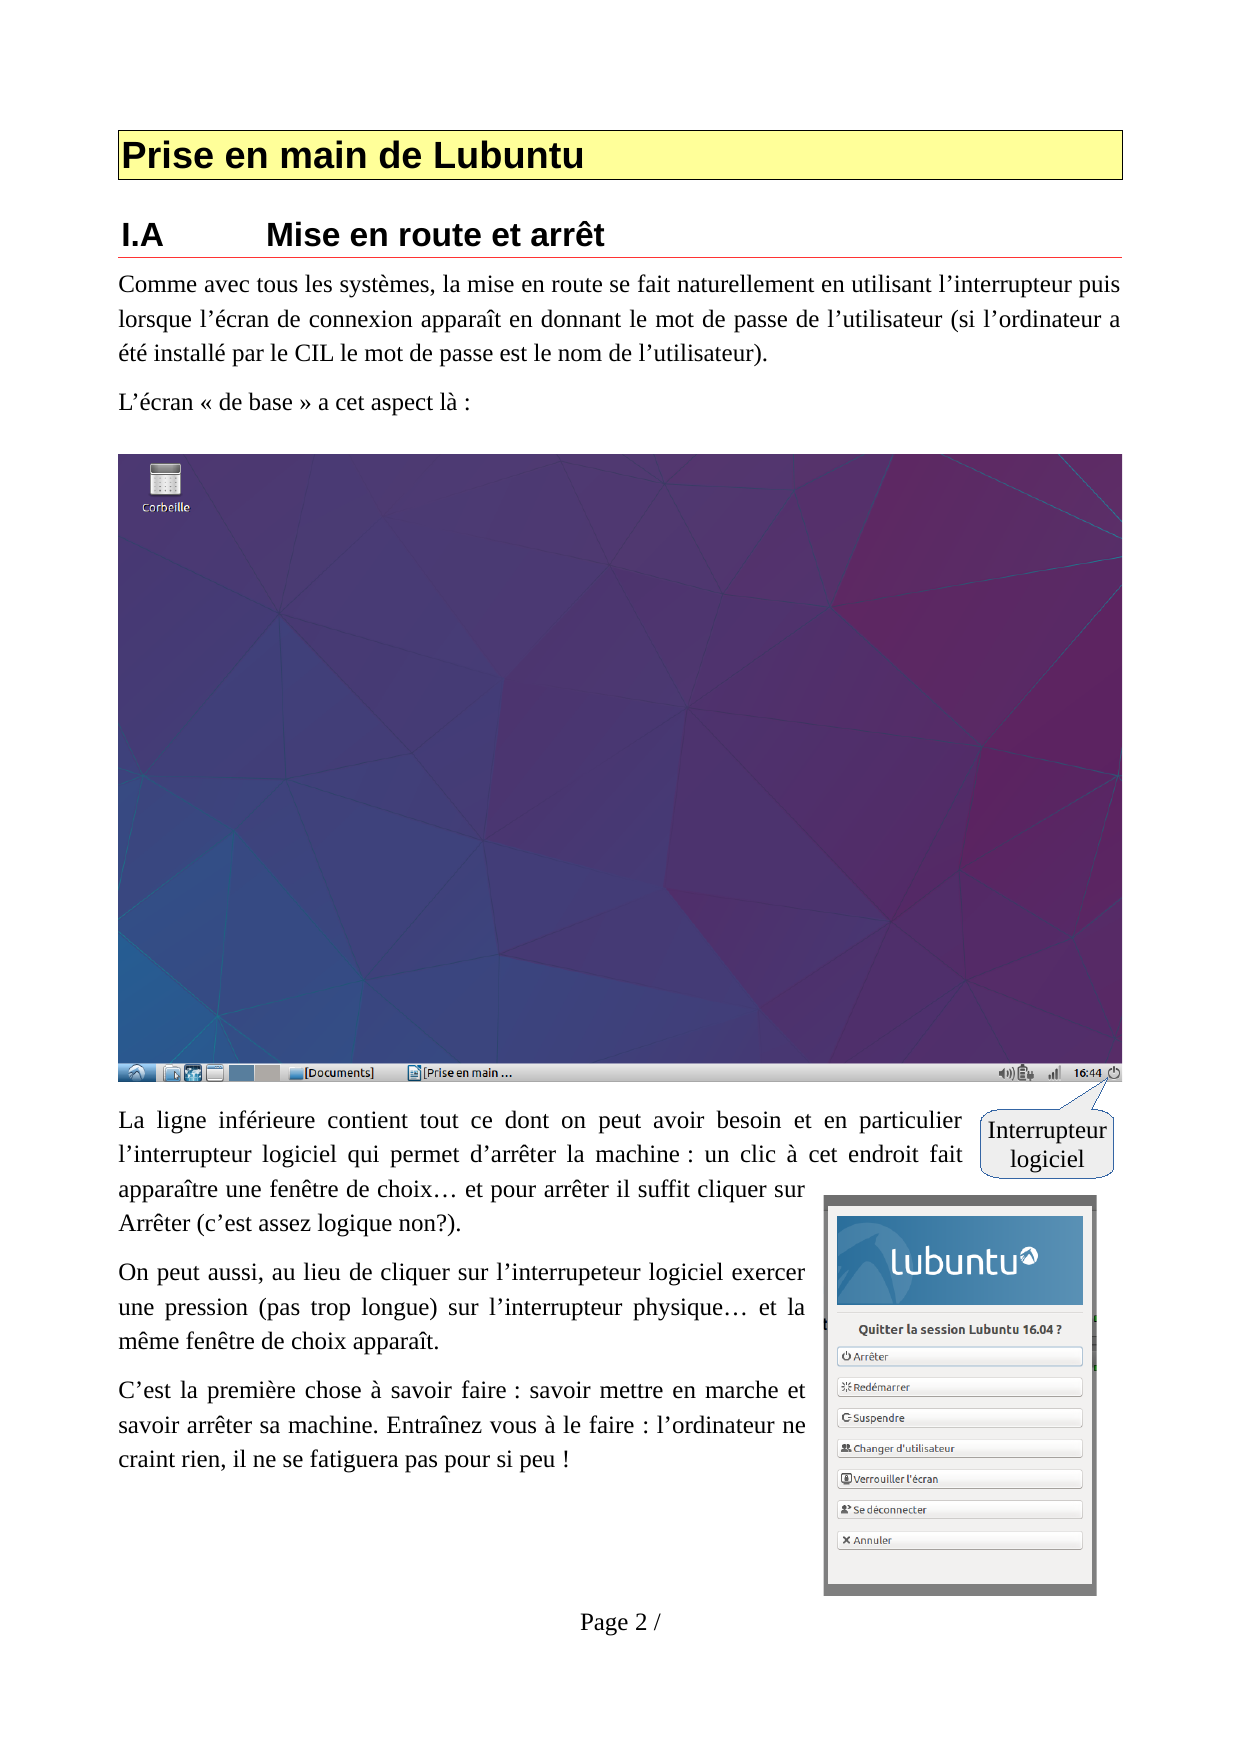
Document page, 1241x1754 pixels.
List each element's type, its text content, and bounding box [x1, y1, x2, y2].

text L’écran « de base » a cet aspect là : [118, 387, 1122, 416]
subtitle Prise en main de Lubuntu [119, 131, 1122, 179]
text Comme avec tous les systèmes, la mise en route se fait naturellement en utilisant l’interrupteur puis lorsque l’écran de connexion apparaît en donnant le mot de passe de l’utilisateur (si l’ordinateur a été installé par le CIL le mot de passe est le nom de l’utilisateur). [118, 269, 1122, 367]
text C’est la première chose à savoir faire : savoir mettre en marche et savoir arrêter sa machine. Entraînez vous à le faire : l’ordinateur ne craint rien, il ne se fatiguera pas pour si peu ! [118, 1375, 823, 1473]
text La ligne inférieure contient tout ce dont on peut avoir besoin et en particulier l’interrupteur logiciel qui permet d’arrêter la machine : un clic à cet endroit fait apparaître une fenêtre de choix… et pour arrêter il suffit cliquer sur Arrêter (c’est assez logique non?). [118, 1082, 1122, 1237]
picture [118, 454, 1123, 1082]
picture [823, 1195, 1097, 1596]
subtitle Mise en route et arrêt [118, 212, 1122, 257]
text On peut aussi, au lieu de cliquer sur l’interrupeteur logiciel exercer une pression (pas trop longue) sur l’interrupteur physique… et la même fenêtre de choix apparaît. [118, 1257, 823, 1355]
text [118, 436, 1122, 454]
